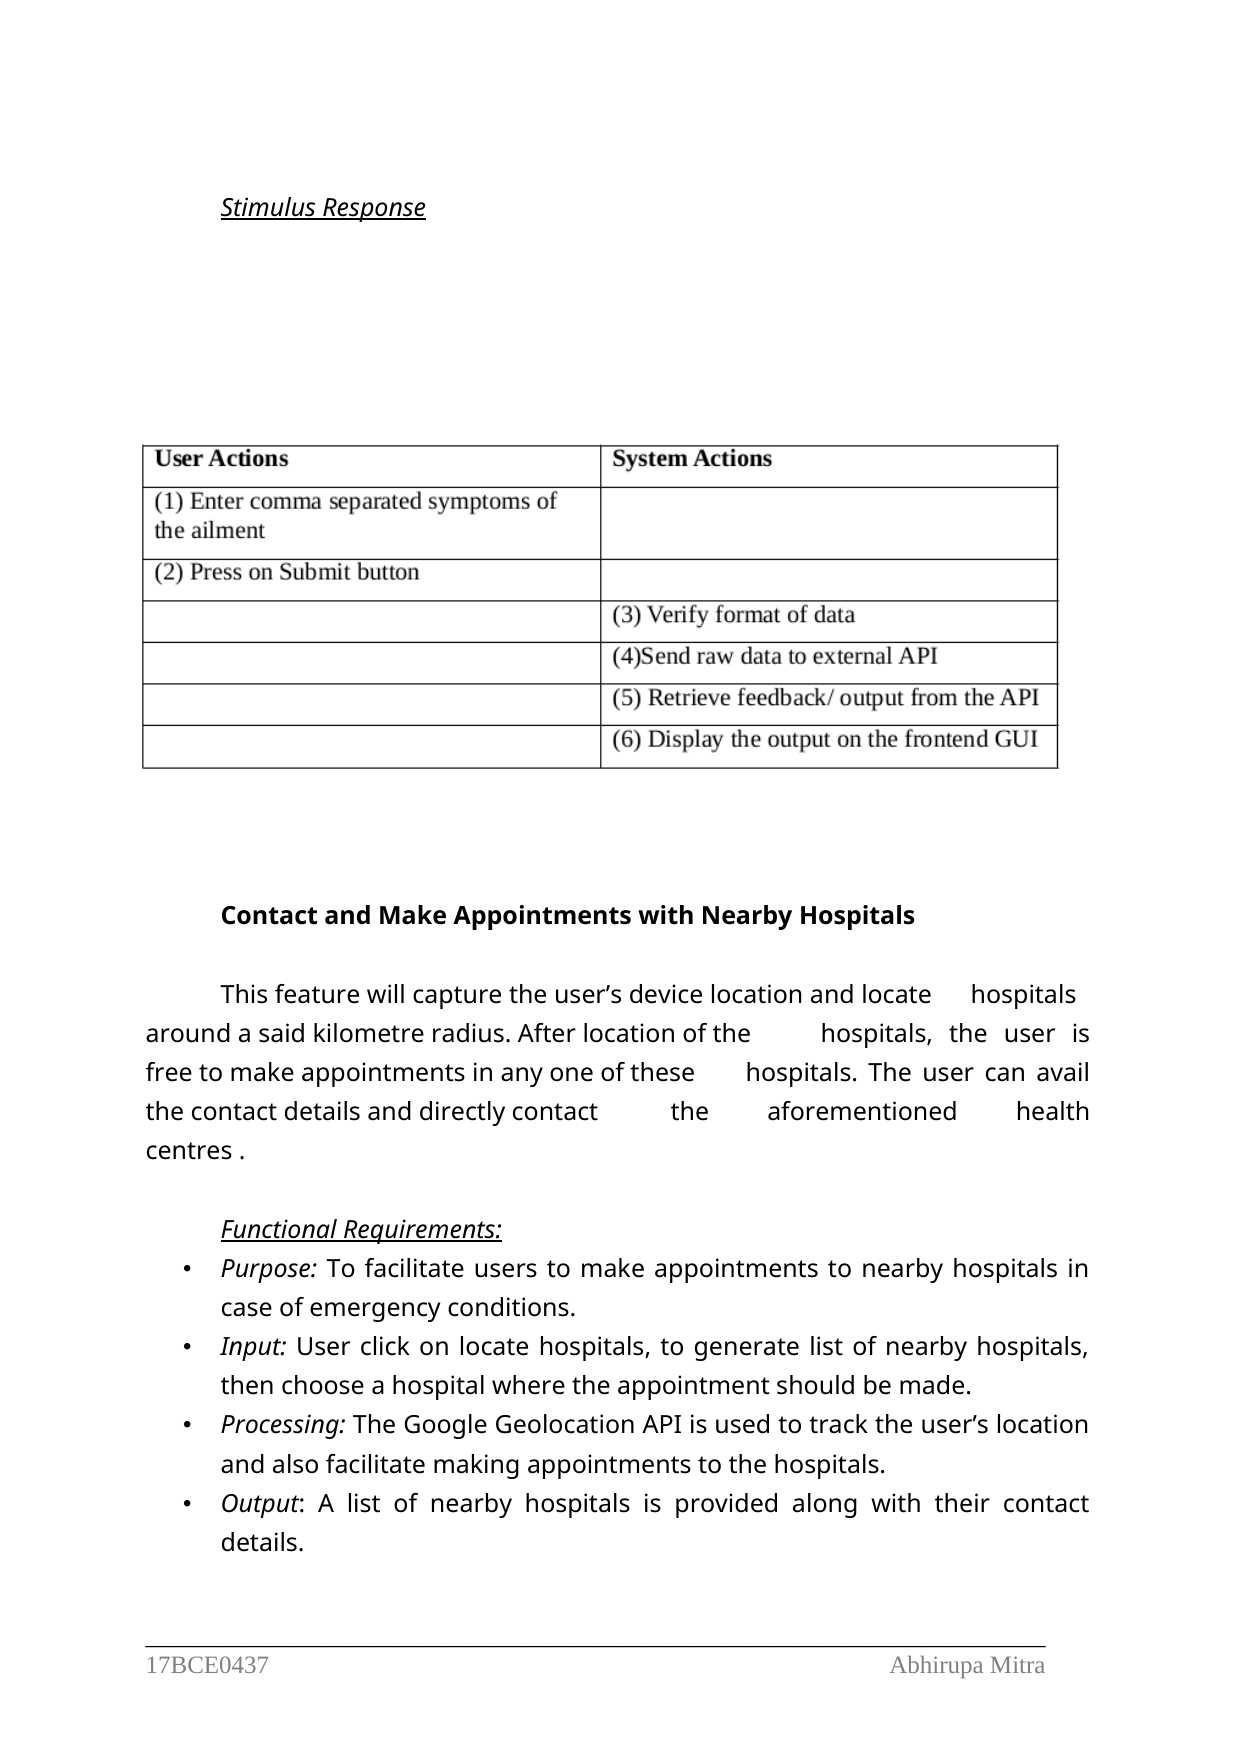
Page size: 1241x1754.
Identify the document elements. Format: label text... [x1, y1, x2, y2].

list Processing: The Google Geolocation API is used to track the user’s location and also facilitate making appointments to the hospitals. [183, 1407, 1090, 1480]
list Purpose: To facilitate users to make appointments to nearby hospitals in case of emergency conditions. [183, 1251, 1090, 1324]
list This feature will capture the user’s device location and locate hospitals around a said kilometre radius. After location of the hospitals, the user is free to make appointments in any one of these hospitals. The user can avail the contact details and directly contact the aforementioned health centres . [145, 976, 1090, 1167]
list Input: User click on locate hospitals, to generate list of nearby hospitals, then choose a hospital where the appointment should be made. [183, 1329, 1090, 1402]
list Functional Requirements: [145, 1211, 1090, 1245]
list Contact and Make Appointments with Nearby Hospitals [145, 898, 1090, 932]
picture [120, 459, 1063, 776]
list Output: A list of nearby hospitals is provided along with their contact details. [183, 1486, 1090, 1559]
list Stimulus Response [145, 189, 1090, 223]
